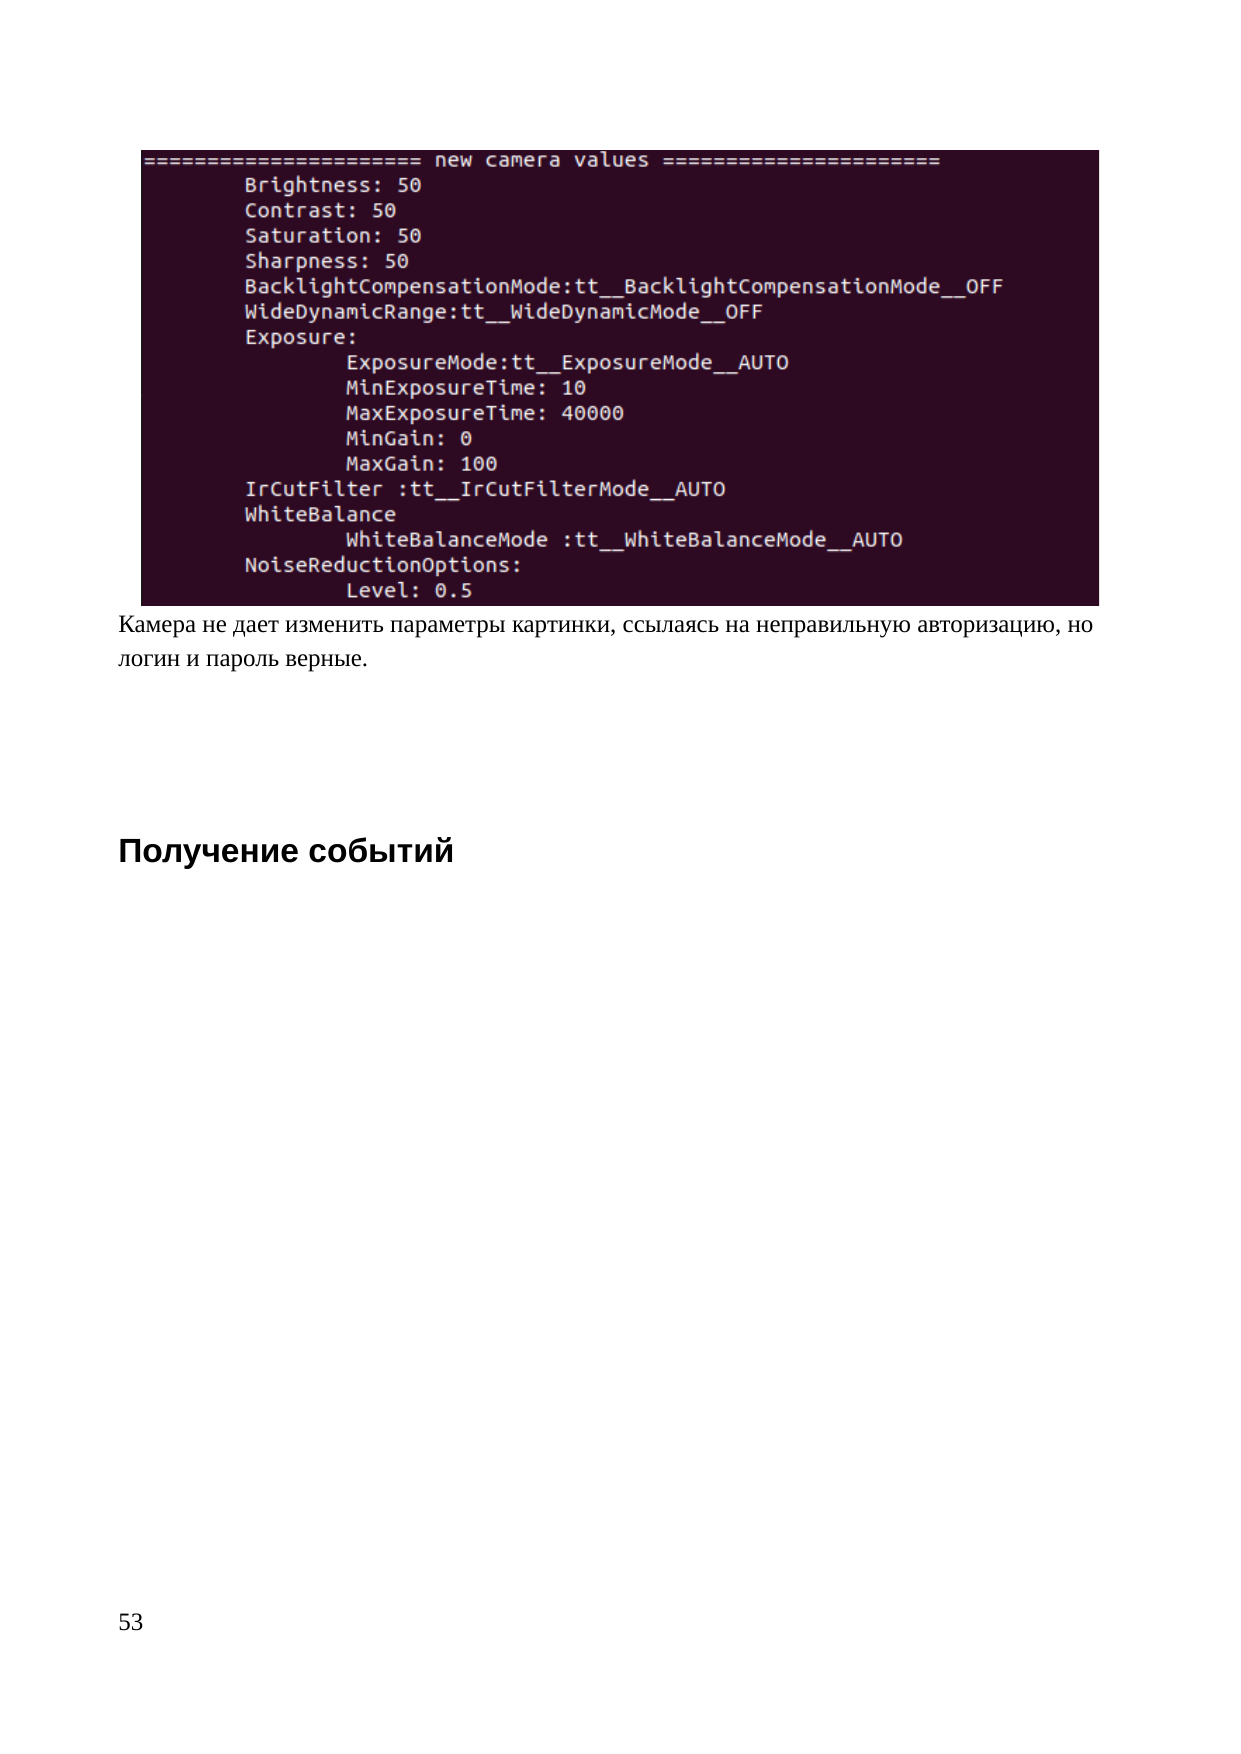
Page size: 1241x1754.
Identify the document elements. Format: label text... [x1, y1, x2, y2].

subtitle Получение событий [118, 831, 1122, 869]
text Камера не дает изменить параметры картинки, ссылаясь на неправильную авторизацию, но логин и пароль верные. [118, 166, 1122, 671]
picture [141, 150, 1100, 606]
